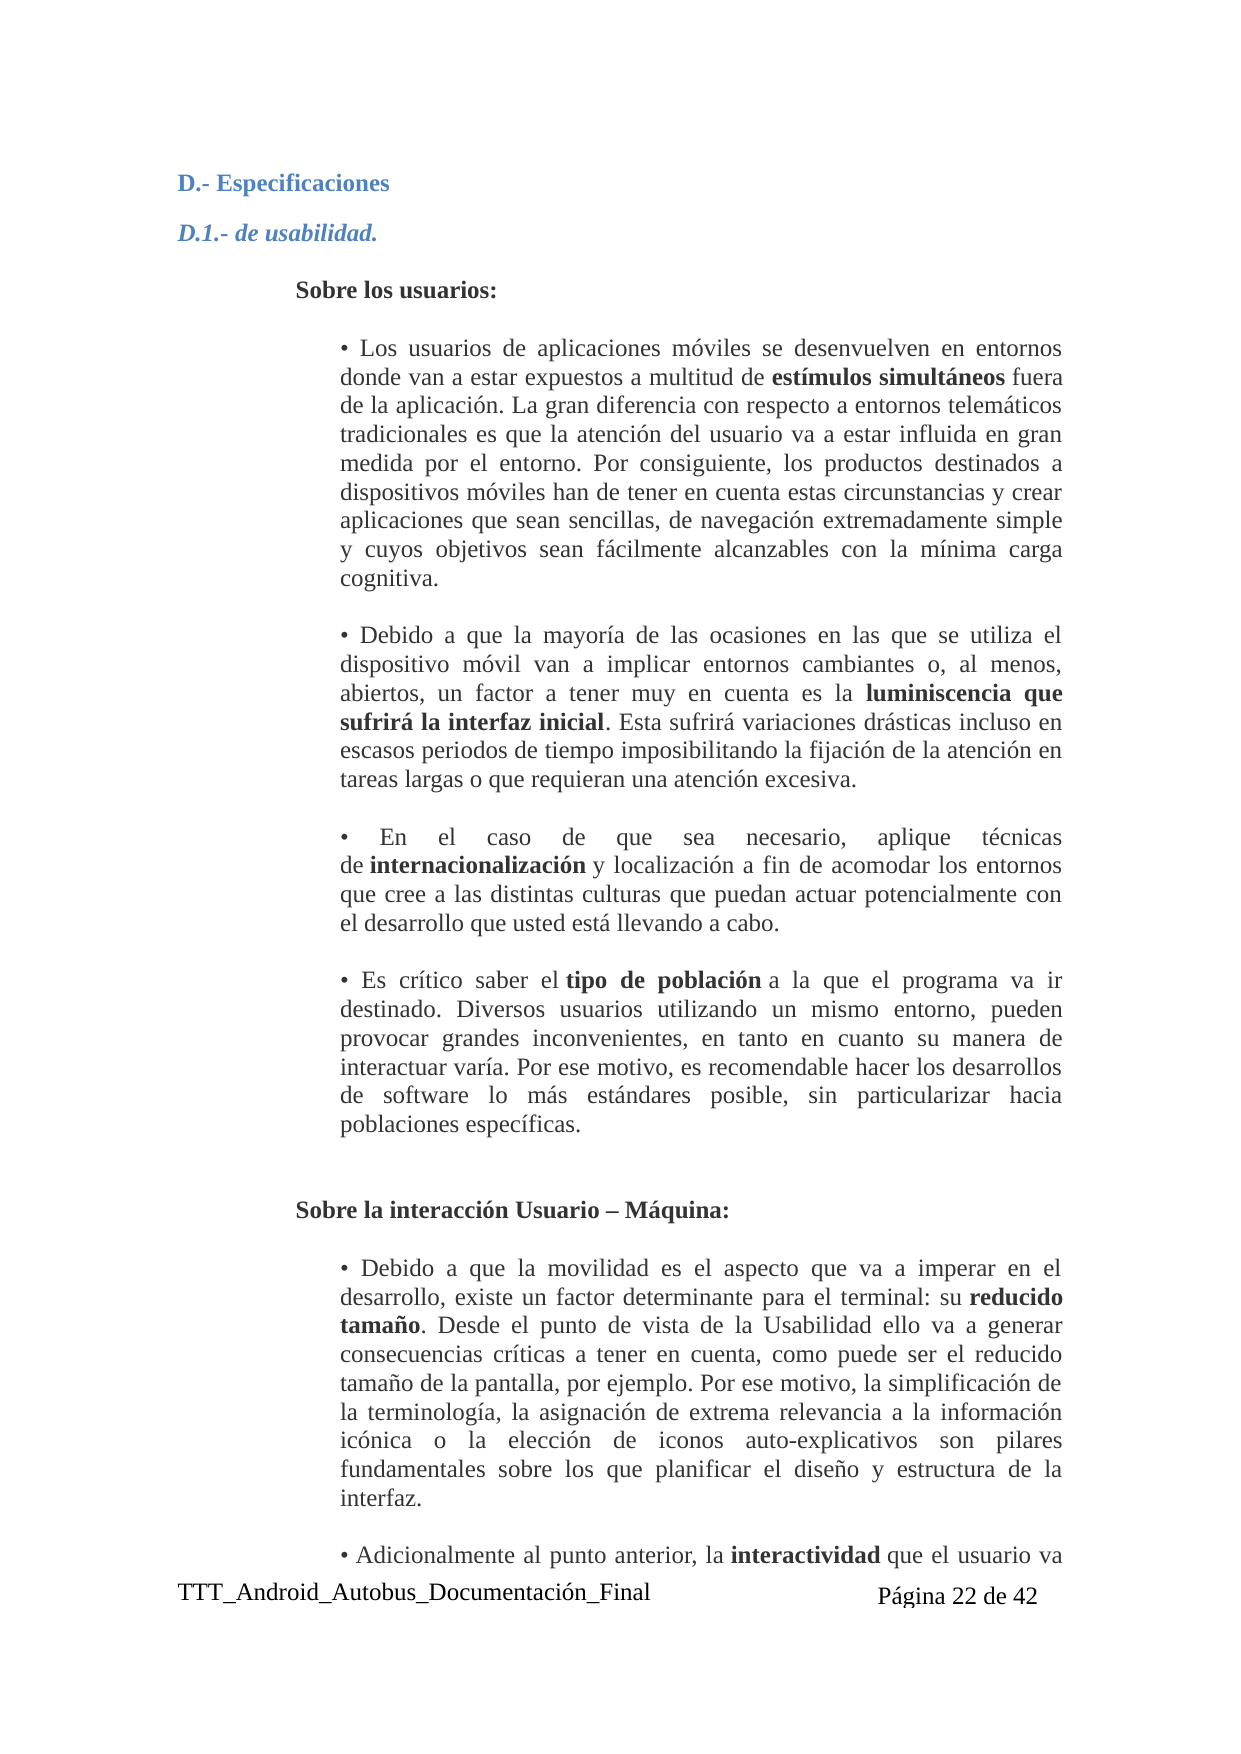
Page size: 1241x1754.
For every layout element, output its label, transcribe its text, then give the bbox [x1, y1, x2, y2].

text • En el caso de que sea necesario, aplique técnicas de internacionalización y localización a fin de acomodar los entornos que cree a las distintas culturas que puedan actuar potencialmente con el desarrollo que usted está llevando a cabo. [340, 822, 1063, 937]
text • Los usuarios de aplicaciones móviles se desenvuelven en entornos donde van a estar expuestos a multitud de estímulos simultáneos fuera de la aplicación. La gran diferencia con respecto a entornos telemáticos tradicionales es que la atención del usuario va a estar influida en gran medida por el entorno. Por consiguiente, los productos destinados a dispositivos móviles han de tener en cuenta estas circunstancias y crear aplicaciones que sean sencillas, de navegación extremadamente simple y cuyos objetivos sean fácilmente alcanzables con la mínima carga cognitiva. [340, 333, 1063, 592]
text • Debido a que la movilidad es el aspecto que va a imperar en el desarrollo, existe un factor determinante para el terminal: su reducido tamaño. Desde el punto de vista de la Usabilidad ello va a generar consecuencias críticas a tener en cuenta, como puede ser el reducido tamaño de la pantalla, por ejemplo. Por ese motivo, la simplificación de la terminología, la asignación de extrema relevancia a la información icónica o la elección de iconos auto-explicativos son pilares fundamentales sobre los que planificar el diseño y estructura de la interfaz. • Adicionalmente al punto anterior, la interactividad que el usuario va [340, 1224, 1063, 1569]
subtitle D.- Especificaciones [177, 168, 1063, 197]
text • Es crítico saber el tipo de población a la que el programa va ir destinado. Diversos usuarios utilizando un mismo entorno, pueden provocar grandes inconvenientes, en tanto en cuanto su manera de interactuar varía. Por ese motivo, es recomendable hacer los desarrollos de software lo más estándares posible, sin particularizar hacia poblaciones específicas. [340, 937, 1063, 1138]
text Sobre los usuarios: [177, 276, 1063, 304]
subtitle D.1.- de usabilidad. [177, 218, 1063, 247]
text Sobre la interacción Usuario – Máquina: [177, 1196, 1063, 1224]
text • Debido a que la mayoría de las ocasiones en las que se utiliza el dispositivo móvil van a implicar entornos cambiantes o, al menos, abiertos, un factor a tener muy en cuenta es la luminiscencia que sufrirá la interfaz inicial. Esta sufrirá variaciones drásticas incluso en escasos periodos de tiempo imposibilitando la fijación de la atención en tareas largas o que requieran una atención excesiva. [340, 592, 1063, 793]
